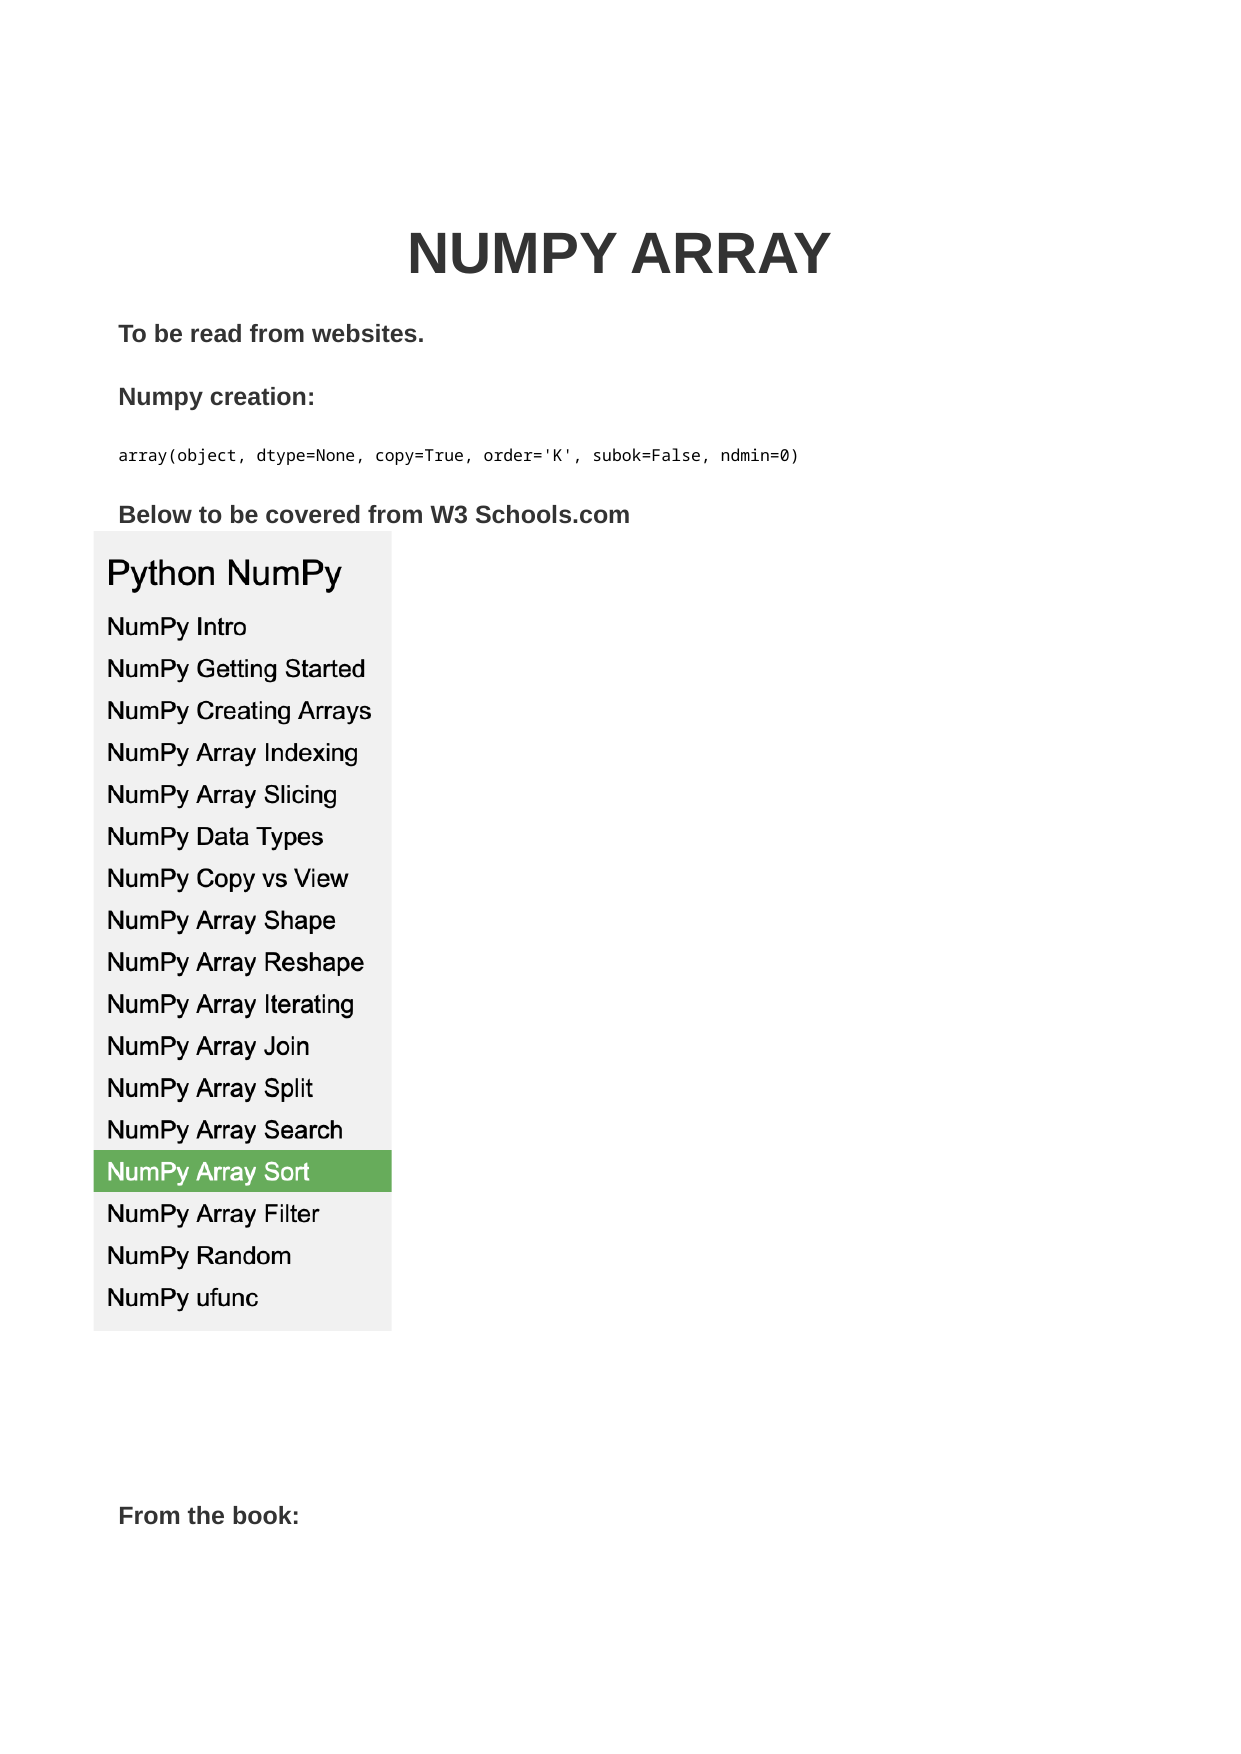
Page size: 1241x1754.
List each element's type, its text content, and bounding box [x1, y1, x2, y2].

text From the book: [118, 1501, 1122, 1530]
picture [93, 531, 392, 1331]
text NUMPY ARRAY [118, 219, 1122, 286]
text To be read from websites. [118, 319, 1122, 348]
text Below to be covered from W3 Schools.com [118, 500, 1122, 529]
text array(object, dtype=None, copy=True, order='K', subok=False, ndmin=0) [118, 444, 1122, 466]
text Numpy creation: [118, 382, 1122, 410]
